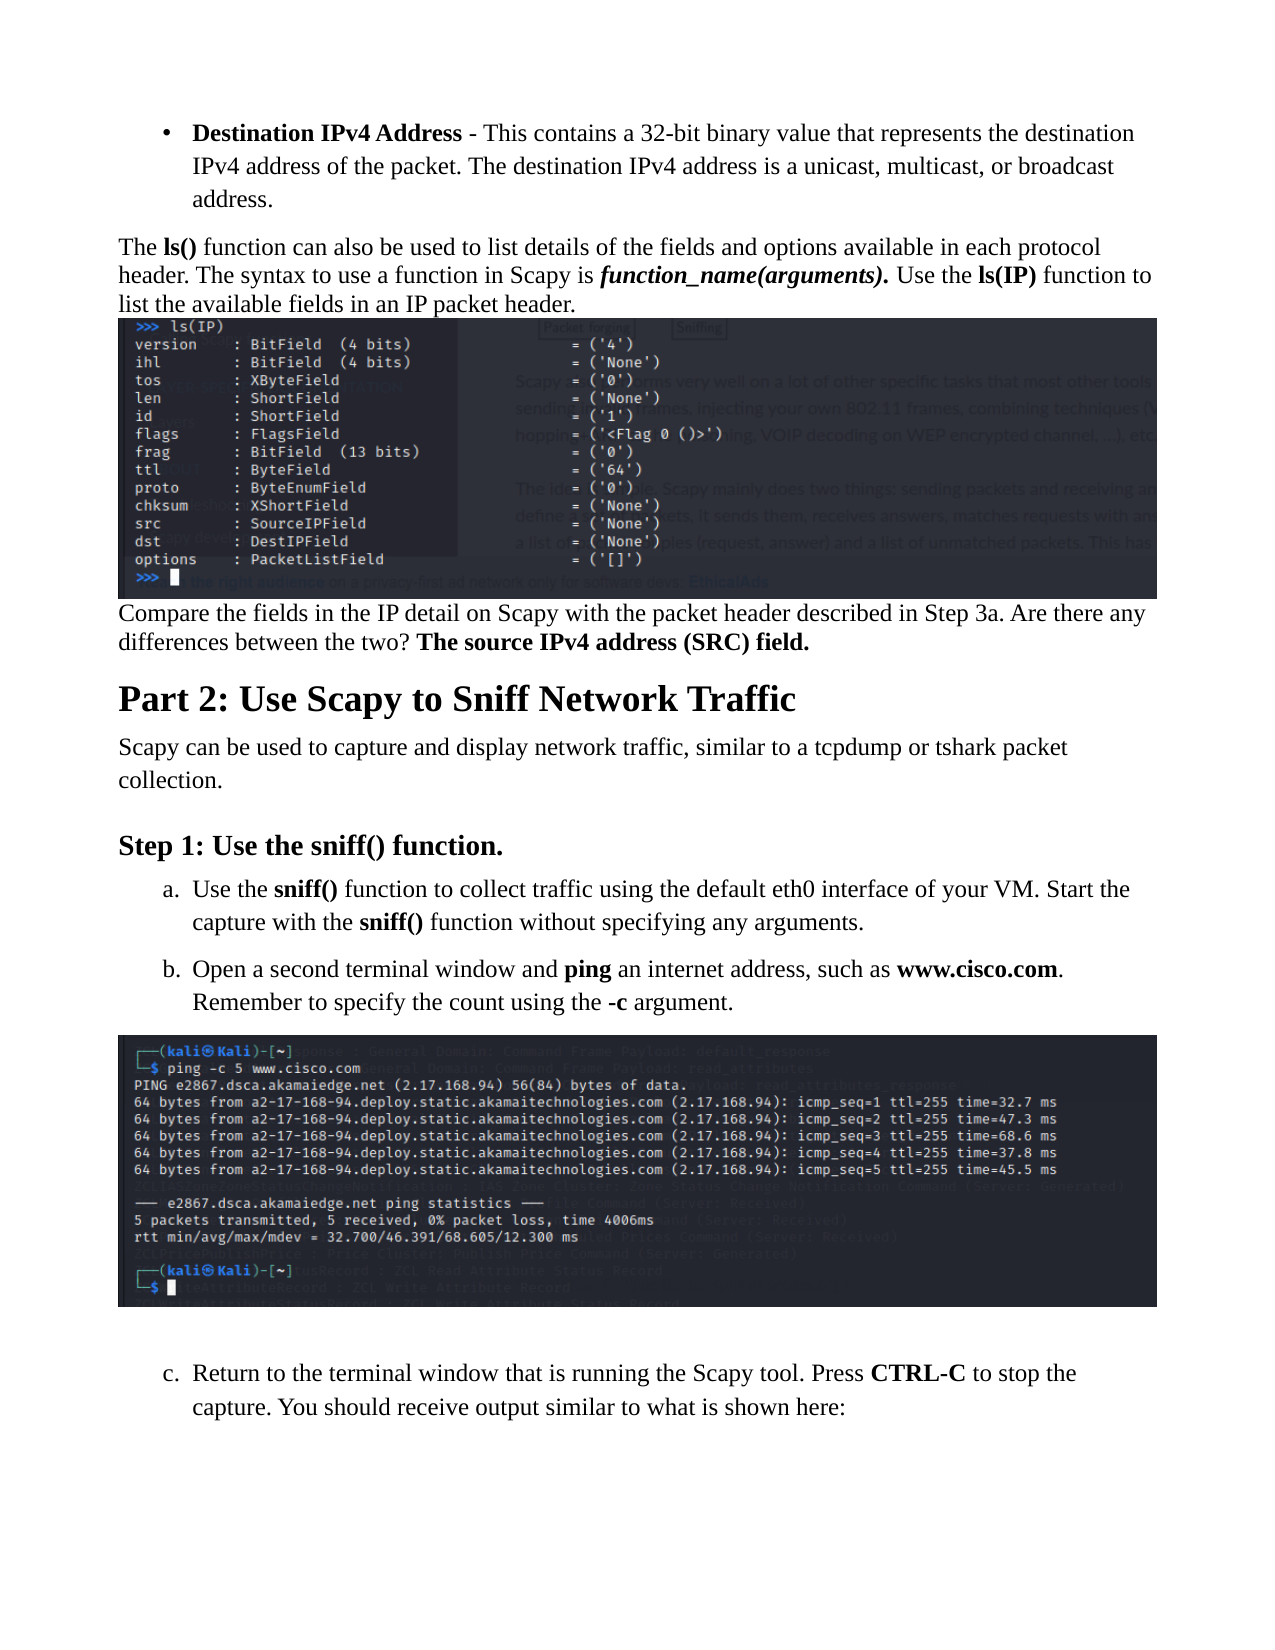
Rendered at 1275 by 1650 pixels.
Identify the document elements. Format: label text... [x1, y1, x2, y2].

list Destination IPv4 Address - This contains a 32-bit binary value that represents the destination IPv4 address of the packet. The destination IPv4 address is a unicast, multicast, or broadcast address. [162, 118, 1157, 213]
list Return to the terminal window that is running the Scapy tool. Press CTRL-C to stop the capture. You should receive output similar to what is shown here: [162, 1358, 1157, 1420]
list Open a second terminal window and ping an internet address, such as www.cisco.com. Remember to specify the count using the -c argument. [162, 954, 1157, 1016]
text Scapy can be used to capture and display network traffic, similar to a tcpdump or tshark packet collection. [118, 732, 1157, 794]
text Compare the fields in the IP detail on Scapy with the packet header described in Step 3a. Are there any differences between the two? The source IPv4 address (SRC) field. [118, 599, 1157, 656]
subtitle Part 2: Use Scapy to Sniff Network Traffic [118, 677, 1157, 720]
subtitle Step 1: Use the sniff() function. [118, 828, 1157, 861]
list Use the sniff() function to collect traffic using the default eth0 interface of your VM. Start the capture with the sniff() function without specifying any arguments. [162, 874, 1157, 936]
text The ls() function can also be used to list details of the fields and options available in each protocol header. The syntax to use a function in Scapy is function_name(arguments). Use the ls(IP) function to list the available fields in an IP packet header. [118, 232, 1157, 318]
picture [118, 318, 1157, 599]
picture [118, 1035, 1157, 1307]
